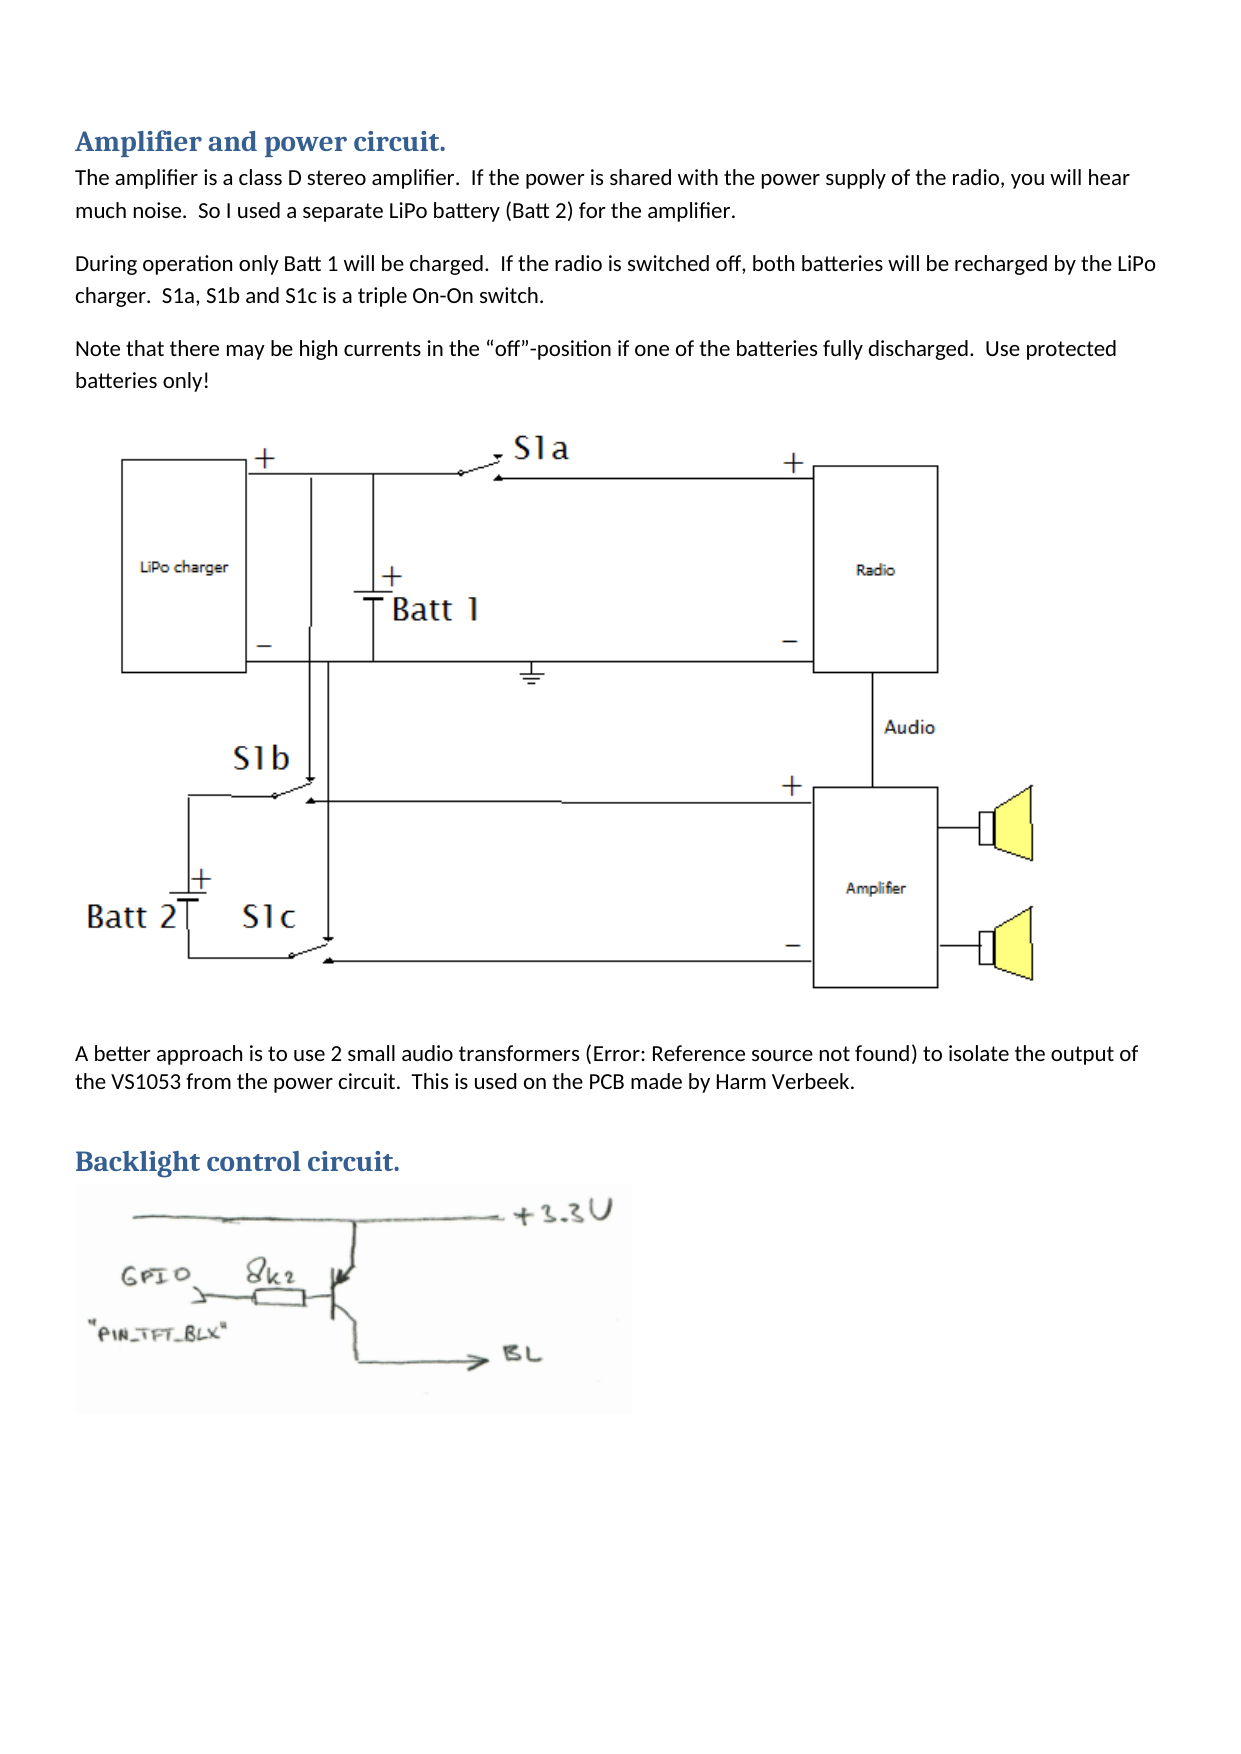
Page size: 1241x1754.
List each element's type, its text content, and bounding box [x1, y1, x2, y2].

picture [75, 419, 1055, 1015]
text Note that there may be high currents in the “off”-position if one of the batteries fully discharged. Use protected batteries only! [75, 334, 1165, 394]
subtitle Backlight control circuit. [75, 1146, 1165, 1179]
text During operation only Batt 1 will be charged. If the radio is switched off, both batteries will be recharged by the LiPo charger. S1a, S1b and S1c is a triple On-On switch. [75, 249, 1165, 309]
text The amplifier is a class D stereo amplifier. If the power is shared with the power supply of the radio, you will hear much noise. So I used a separate LiPo battery (Batt 2) for the amplifier. [75, 163, 1165, 224]
text A better approach is to use 2 small audio transformers (Fout: Bron van verwijzing niet gevonden) to isolate the output of the VS1053 from the power circuit. This is used on the PCB made by Harm Verbeek. [75, 1039, 1165, 1096]
picture [75, 1184, 633, 1414]
subtitle Amplifier and power circuit. [75, 125, 1165, 158]
